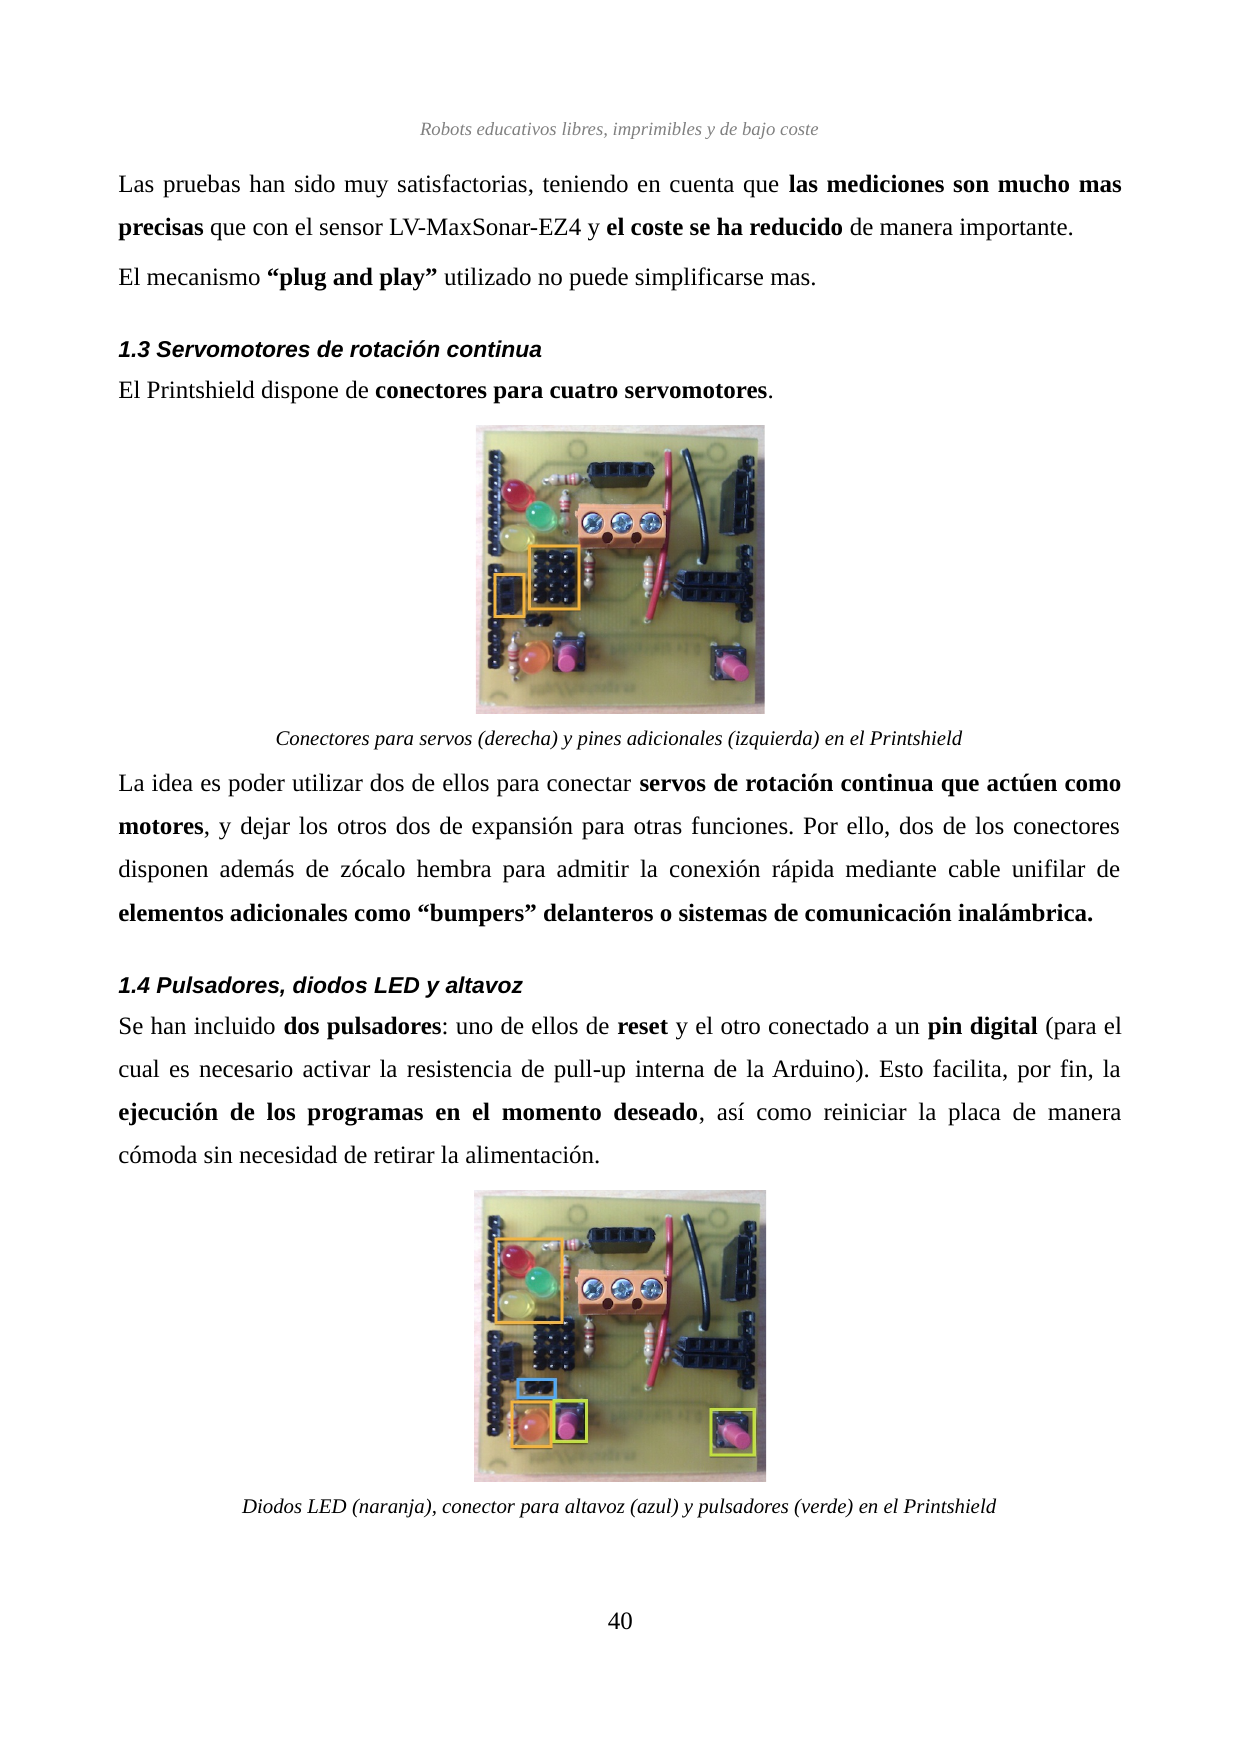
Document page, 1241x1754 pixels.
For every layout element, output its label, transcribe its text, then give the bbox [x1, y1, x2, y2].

text La idea es poder utilizar dos de ellos para conectar servos de rotación continua que actúen como motores, y dejar los otros dos de expansión para otras funciones. Por ello, dos de los conectores disponen además de zócalo hembra para admitir la conexión rápida mediante cable unifilar de elementos adicionales como “bumpers” delanteros o sistemas de comunicación inalámbrica. [118, 768, 1122, 926]
text El Printshield dispone de conectores para cuatro servomotores. [118, 375, 1122, 404]
text Conectores para servos (derecha) y pines adicionales (izquierda) en el Printshield [118, 425, 1122, 750]
text Se han incluido dos pulsadores: uno de ellos de reset y el otro conectado a un pin digital (para el cual es necesario activar la resistencia de pull-up interna de la Arduino). Esto facilita, por fin, la ejecución de los programas en el momento deseado, así como reiniciar la placa de manera cómoda sin necesidad de retirar la alimentación. [118, 1011, 1122, 1169]
subtitle 1.3 Servomotores de rotación continua [118, 336, 1122, 363]
text El mecanismo “plug and play” utilizado no puede simplificarse mas. [118, 262, 1122, 291]
text Las pruebas han sido muy satisfactorias, teniendo en cuenta que las mediciones son mucho mas precisas que con el sensor LV-MaxSonar-EZ4 y el coste se ha reducido de manera importante. [118, 169, 1122, 241]
subtitle 1.4 Pulsadores, diodos LED y altavoz [118, 972, 1122, 998]
picture [475, 425, 765, 714]
picture [474, 1190, 767, 1482]
text Diodos LED (naranja), conector para altavoz (azul) y pulsadores (verde) en el Printshield [118, 1190, 1122, 1518]
